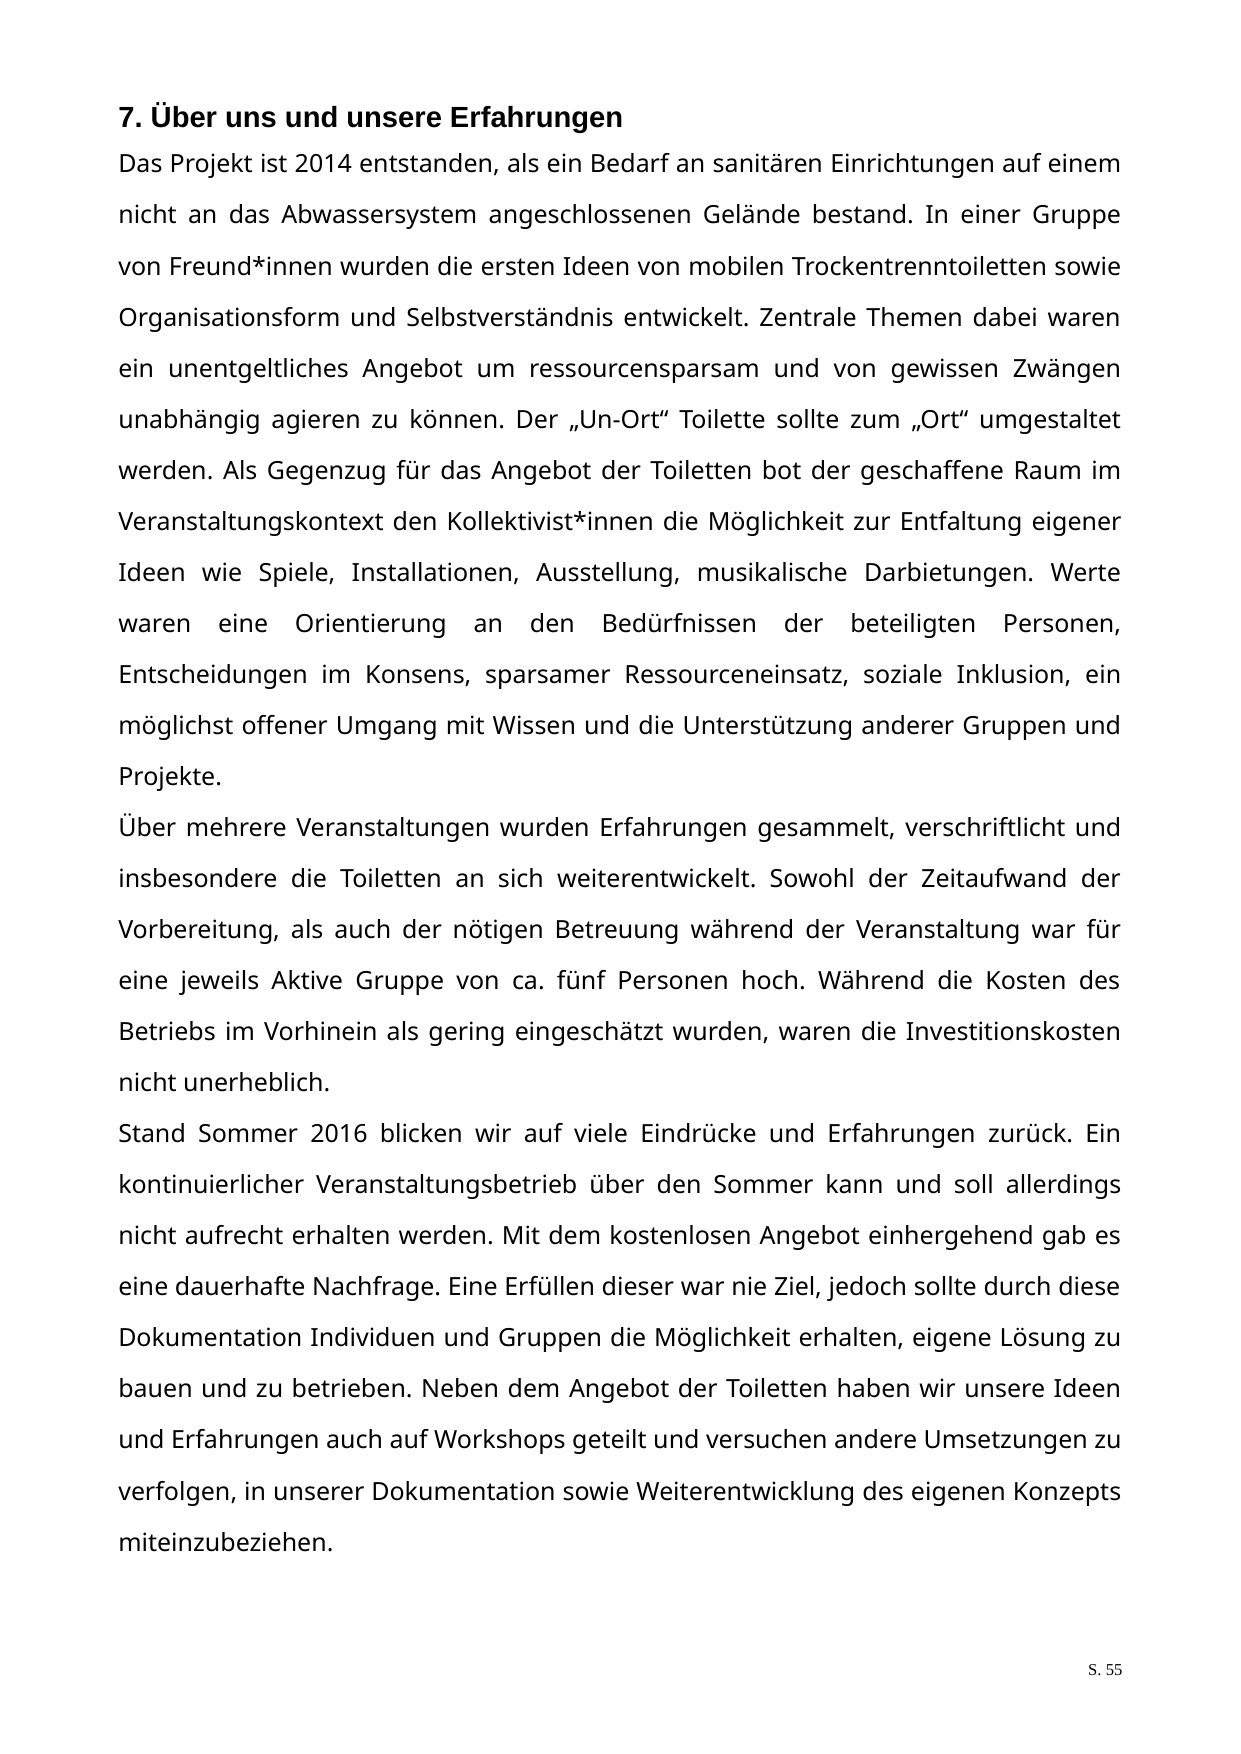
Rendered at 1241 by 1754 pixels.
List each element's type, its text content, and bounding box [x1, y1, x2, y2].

subtitle 7. Über uns und unsere Erfahrungen [118, 100, 1122, 133]
text Das Projekt ist 2014 entstanden, als ein Bedarf an sanitären Einrichtungen auf einem nicht an das Abwassersystem angeschlossenen Gelände bestand. In einer Gruppe von Freund*innen wurden die ersten Ideen von mobilen Trockentrenntoiletten sowie Organisationsform und Selbstverständnis entwickelt. Zentrale Themen dabei waren ein unentgeltliches Angebot um ressourcensparsam und von gewissen Zwängen unabhängig agieren zu können. Der „Un-Ort“ Toilette sollte zum „Ort“ umgestaltet werden. Als Gegenzug für das Angebot der Toiletten bot der geschaffene Raum im Veranstaltungskontext den Kollektivist*innen die Möglichkeit zur Entfaltung eigener Ideen wie Spiele, Installationen, Ausstellung, musikalische Darbietungen. Werte waren eine Orientierung an den Bedürfnissen der beteiligten Personen, Entscheidungen im Konsens, sparsamer Ressourceneinsatz, soziale Inklusion, ein möglichst offener Umgang mit Wissen und die Unterstützung anderer Gruppen und Projekte. [118, 146, 1122, 793]
text Über mehrere Veranstaltungen wurden Erfahrungen gesammelt, verschriftlicht und insbesondere die Toiletten an sich weiterentwickelt. Sowohl der Zeitaufwand der Vorbereitung, als auch der nötigen Betreuung während der Veranstaltung war für eine jeweils Aktive Gruppe von ca. fünf Personen hoch. Während die Kosten des Betriebs im Vorhinein als gering eingeschätzt wurden, waren die Investitionskosten nicht unerheblich. [118, 809, 1122, 1099]
text Stand Sommer 2016 blicken wir auf viele Eindrücke und Erfahrungen zurück. Ein kontinuierlicher Veranstaltungsbetrieb über den Sommer kann und soll allerdings nicht aufrecht erhalten werden. Mit dem kostenlosen Angebot einhergehend gab es eine dauerhafte Nachfrage. Eine Erfüllen dieser war nie Ziel, jedoch sollte durch diese Dokumentation Individuen und Gruppen die Möglichkeit erhalten, eigene Lösung zu bauen und zu betrieben. Neben dem Angebot der Toiletten haben wir unsere Ideen und Erfahrungen auch auf Workshops geteilt und versuchen andere Umsetzungen zu verfolgen, in unserer Dokumentation sowie Weiterentwicklung des eigenen Konzepts miteinzubeziehen. [118, 1116, 1122, 1558]
